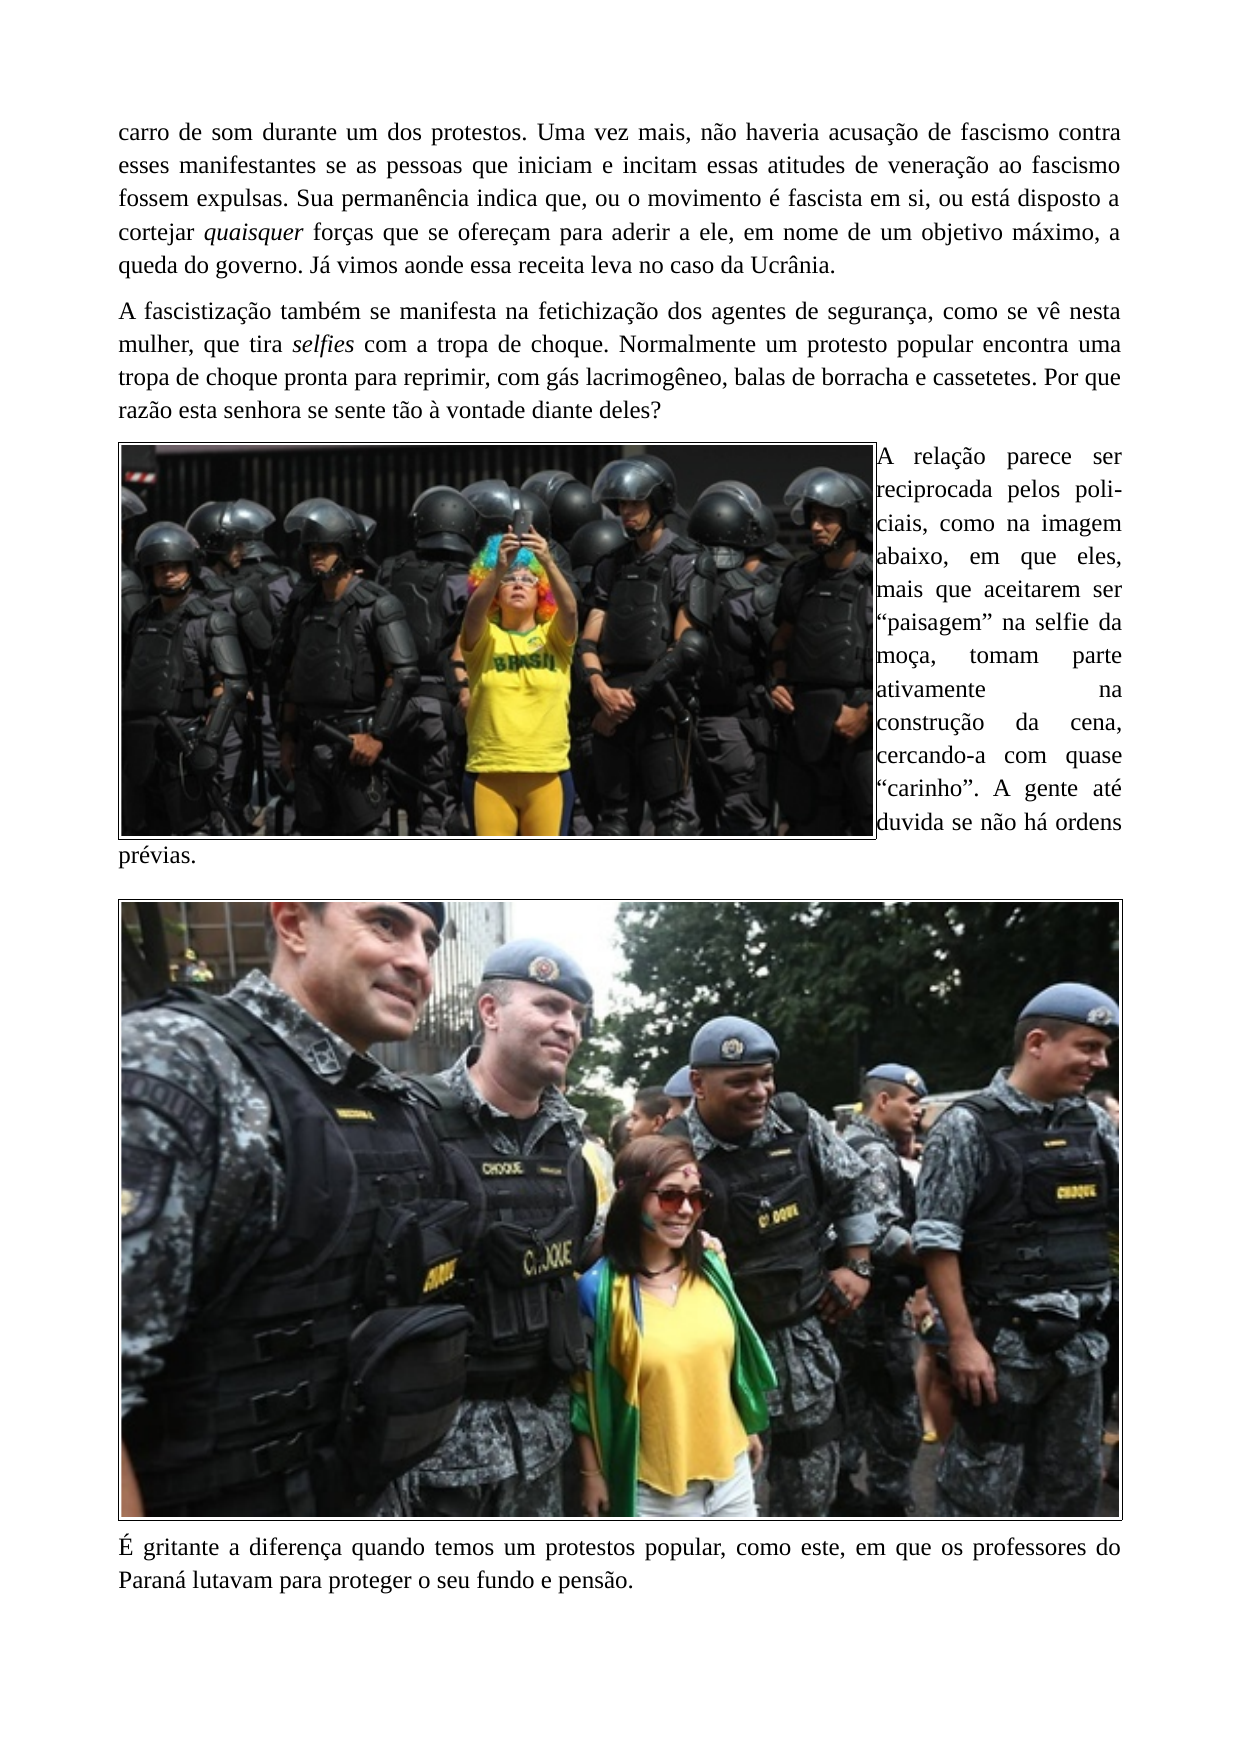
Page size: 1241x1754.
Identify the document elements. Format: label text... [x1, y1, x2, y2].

text A fascistização também se manifesta na fetichização dos agentes de segurança, como se vê nesta mulher, que tira selfies com a tropa de choque. Normalmente um protesto popular encontra uma tropa de choque pronta para reprimir, com gás lacrimogêneo, balas de borracha e cassetetes. Por que razão esta senhora se sente tão à vontade diante deles? [118, 297, 1122, 424]
text carro de som durante um dos protestos. Uma vez mais, não haveria acusação de fascismo contra esses manifestantes se as pessoas que iniciam e incitam essas atitudes de veneração ao fascismo fossem expulsas. Sua permanência indica que, ou o movimento é fascista em si, ou está disposto a cortejar quaisquer forças que se ofereçam para aderir a ele, em nome de um objetivo máximo, a queda do governo. Já vimos aonde essa receita leva no caso da Ucrânia. [118, 118, 1122, 279]
picture [121, 902, 1119, 1517]
picture [121, 445, 873, 836]
text É gritante a diferença quando temos um protestos popular, como este, em que os professores do Paraná lutavam para proteger o seu fundo e pensão. [118, 1533, 1122, 1593]
text A relação parece ser reciprocada pelos poli­ciais, como na imagem abaixo, em que eles, mais que aceitarem ser “pai­sa­gem” na selfie da moça, tomam parte ativamente na construção da cena, cercando-a com quase “carinho”. A gente até duvida se não há ordens prévias. [118, 442, 1122, 869]
